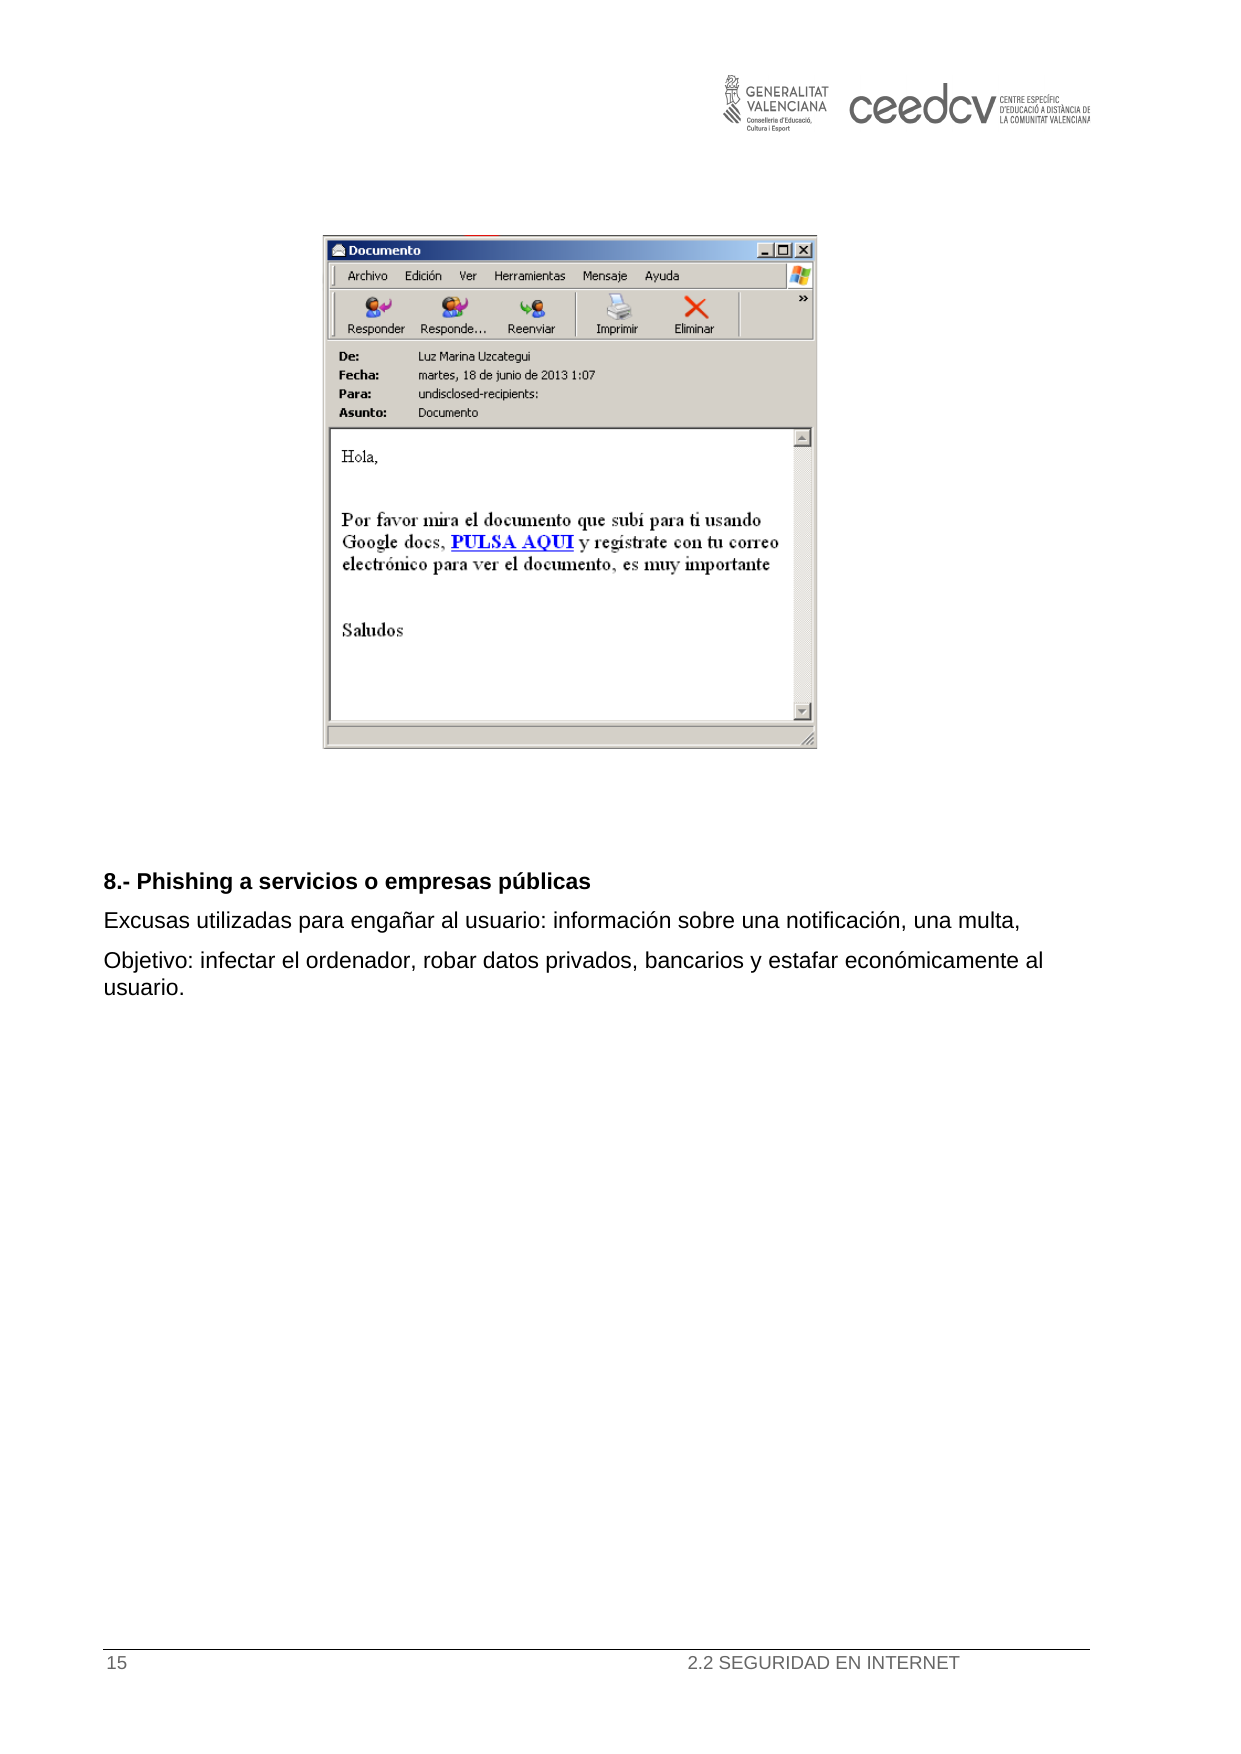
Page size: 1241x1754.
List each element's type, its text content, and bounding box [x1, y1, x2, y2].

text Objetivo: infectar el ordenador, robar datos privados, bancarios y estafar económicamente al usuario. [103, 947, 1090, 1001]
text 8.- Phishing a servicios o empresas públicas [103, 867, 1090, 894]
picture [723, 75, 1091, 132]
picture [322, 235, 818, 749]
text Excusas utilizadas para engañar al usuario: información sobre una notificación, una multa, [103, 907, 1090, 934]
